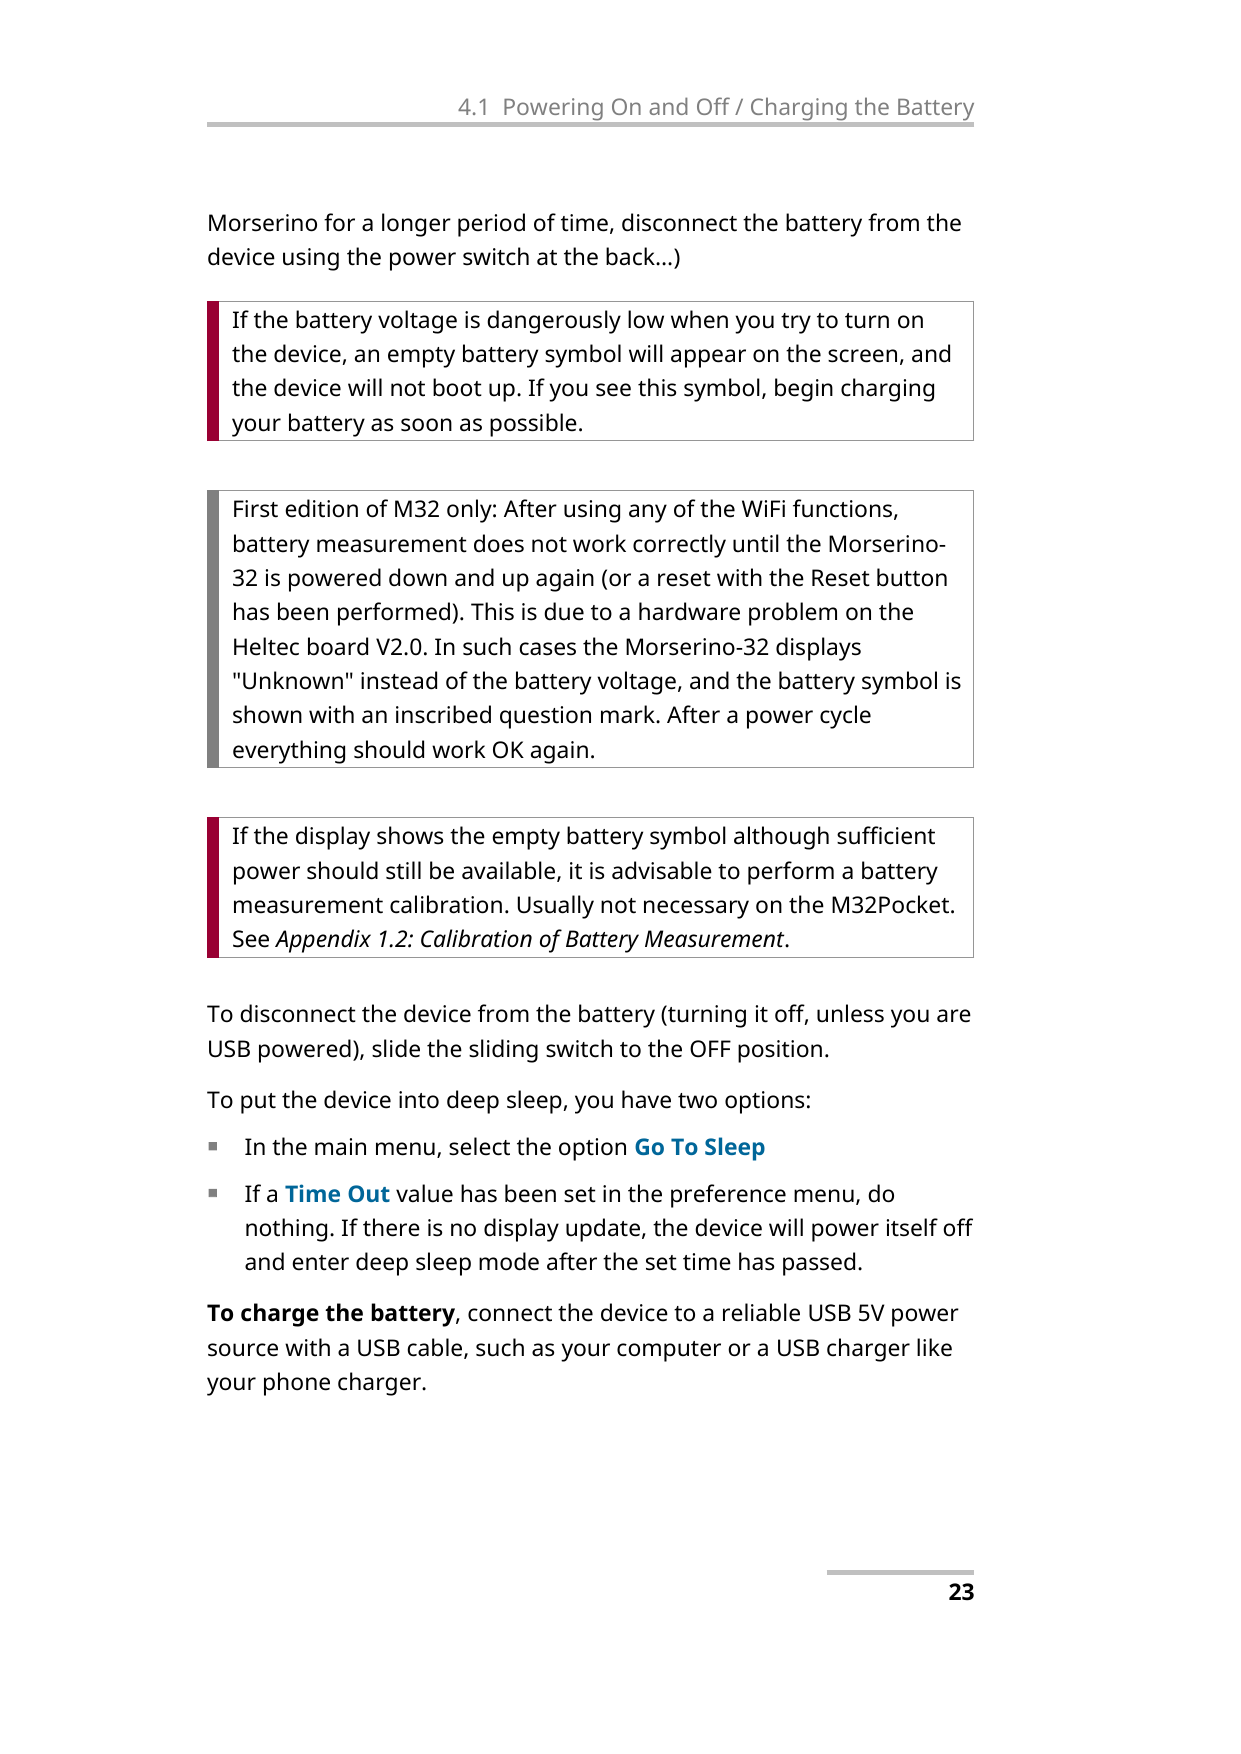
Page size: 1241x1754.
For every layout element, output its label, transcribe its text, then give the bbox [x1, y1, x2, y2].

list In the main menu, select the option Go To Sleep [207, 1131, 974, 1162]
text First edition of M32 only: After using any of the WiFi functions, battery measurement does not work correctly until the Morserino-32 is powered down and up again (or a reset with the Reset button has been performed). This is due to a hardware problem on the Heltec board V2.0. In such cases the Morserino-32 displays "Unknown" instead of the battery voltage, and the battery symbol is shown with an inscribed question mark. After a power cycle everything should work OK again. [219, 491, 973, 767]
text If the display shows the empty battery symbol although sufficient power should still be available, it is advisable to perform a battery measurement calibration. Usually not necessary on the M32Pocket. See Appendix 1.2: Calibration of Battery Measurement. [219, 818, 973, 957]
text To put the device into deep sleep, you have two options: [207, 1084, 974, 1115]
text If the battery voltage is dangerously low when you try to turn on the device, an empty battery symbol will appear on the screen, and the device will not boot up. If you see this symbol, begin charging your battery as soon as possible. [219, 302, 973, 440]
text To charge the battery, connect the device to a reliable USB 5V power source with a USB cable, such as your computer or a USB charger like your phone charger. [207, 1297, 974, 1397]
list If a Time Out value has been set in the preference menu, do nothing. If there is no display update, the device will power itself off and enter deep sleep mode after the set time has passed. [207, 1178, 974, 1278]
text Morserino for a longer period of time, disconnect the battery from the device using the power switch at the back…​) [207, 207, 974, 272]
text To disconnect the device from the battery (turning it off, unless you are USB powered), slide the sliding switch to the OFF position. [207, 998, 974, 1064]
